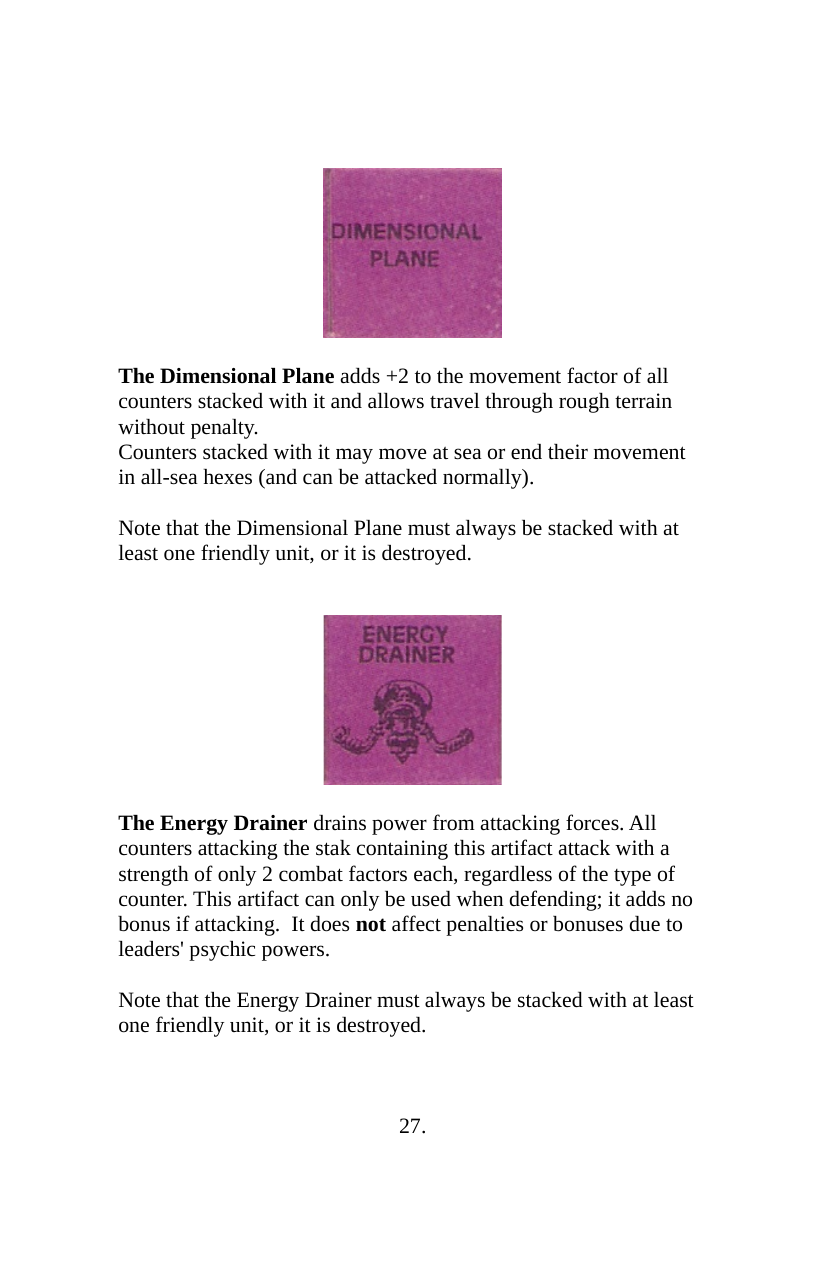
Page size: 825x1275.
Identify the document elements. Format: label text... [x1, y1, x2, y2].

text The Dimensional Plane adds +2 to the movement factor of all counters stacked with it and allows travel through rough terrain without penalty. [118, 363, 707, 439]
text 27. [118, 1113, 707, 1138]
text The Energy Drainer drains power from attacking forces. All counters attacking the stak containing this artifact attack with a strength of only 2 combat factors each, regardless of the type of counter. This artifact can only be used when defending; it adds no bonus if attacking. It does not affect penalties or bonuses due to leaders' psychic powers. [118, 810, 707, 961]
text Counters stacked with it may move at sea or end their movement in all-sea hexes (and can be attacked normally). [118, 439, 707, 489]
text Note that the Energy Drainer must always be stacked with at least one friendly unit, or it is destroyed. [118, 987, 707, 1037]
text Note that the Dimensional Plane must always be stacked with at least one friendly unit, or it is destroyed. [118, 514, 707, 565]
